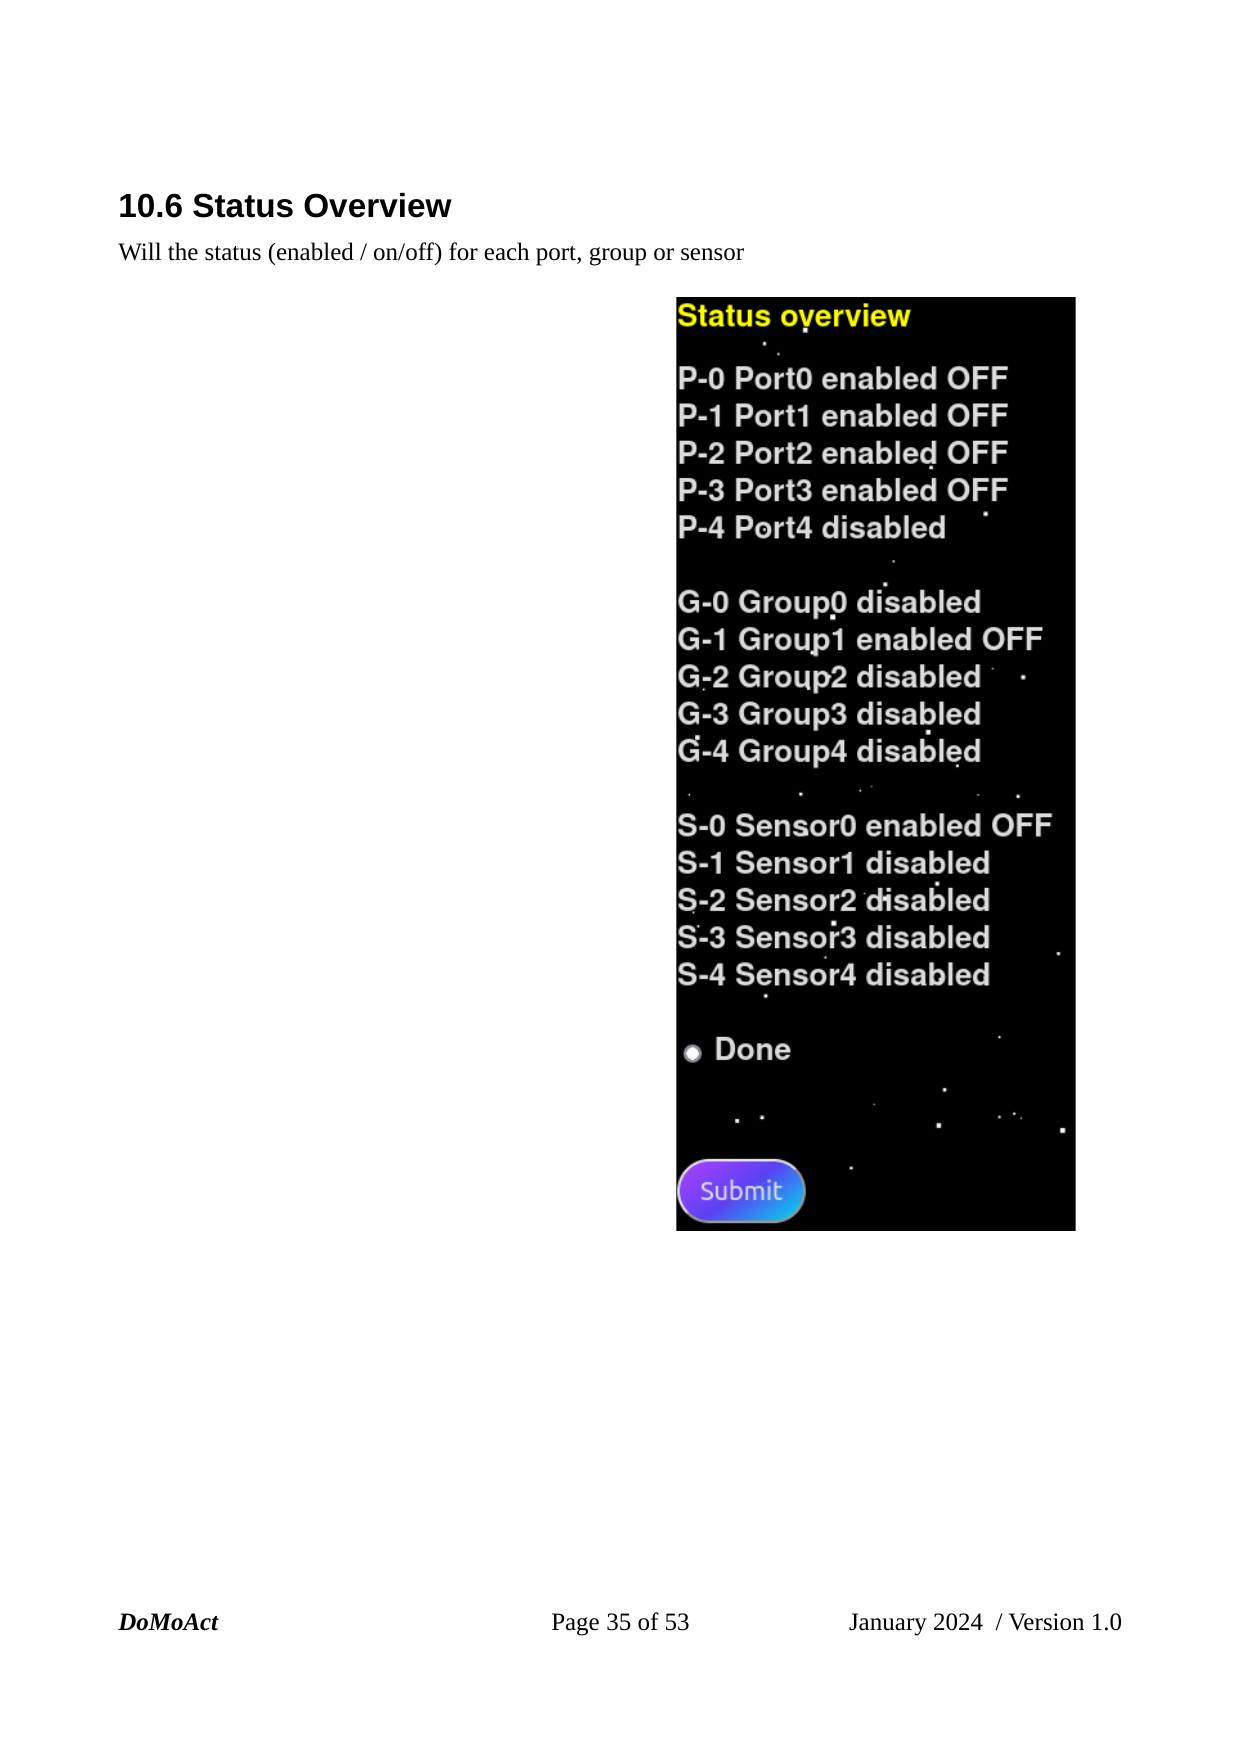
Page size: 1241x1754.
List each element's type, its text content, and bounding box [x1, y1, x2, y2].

text Will the status (enabled / on/off) for each port, group or sensor [118, 237, 1122, 266]
picture [676, 297, 1076, 1231]
subtitle 10.6 Status Overview [118, 187, 1122, 225]
